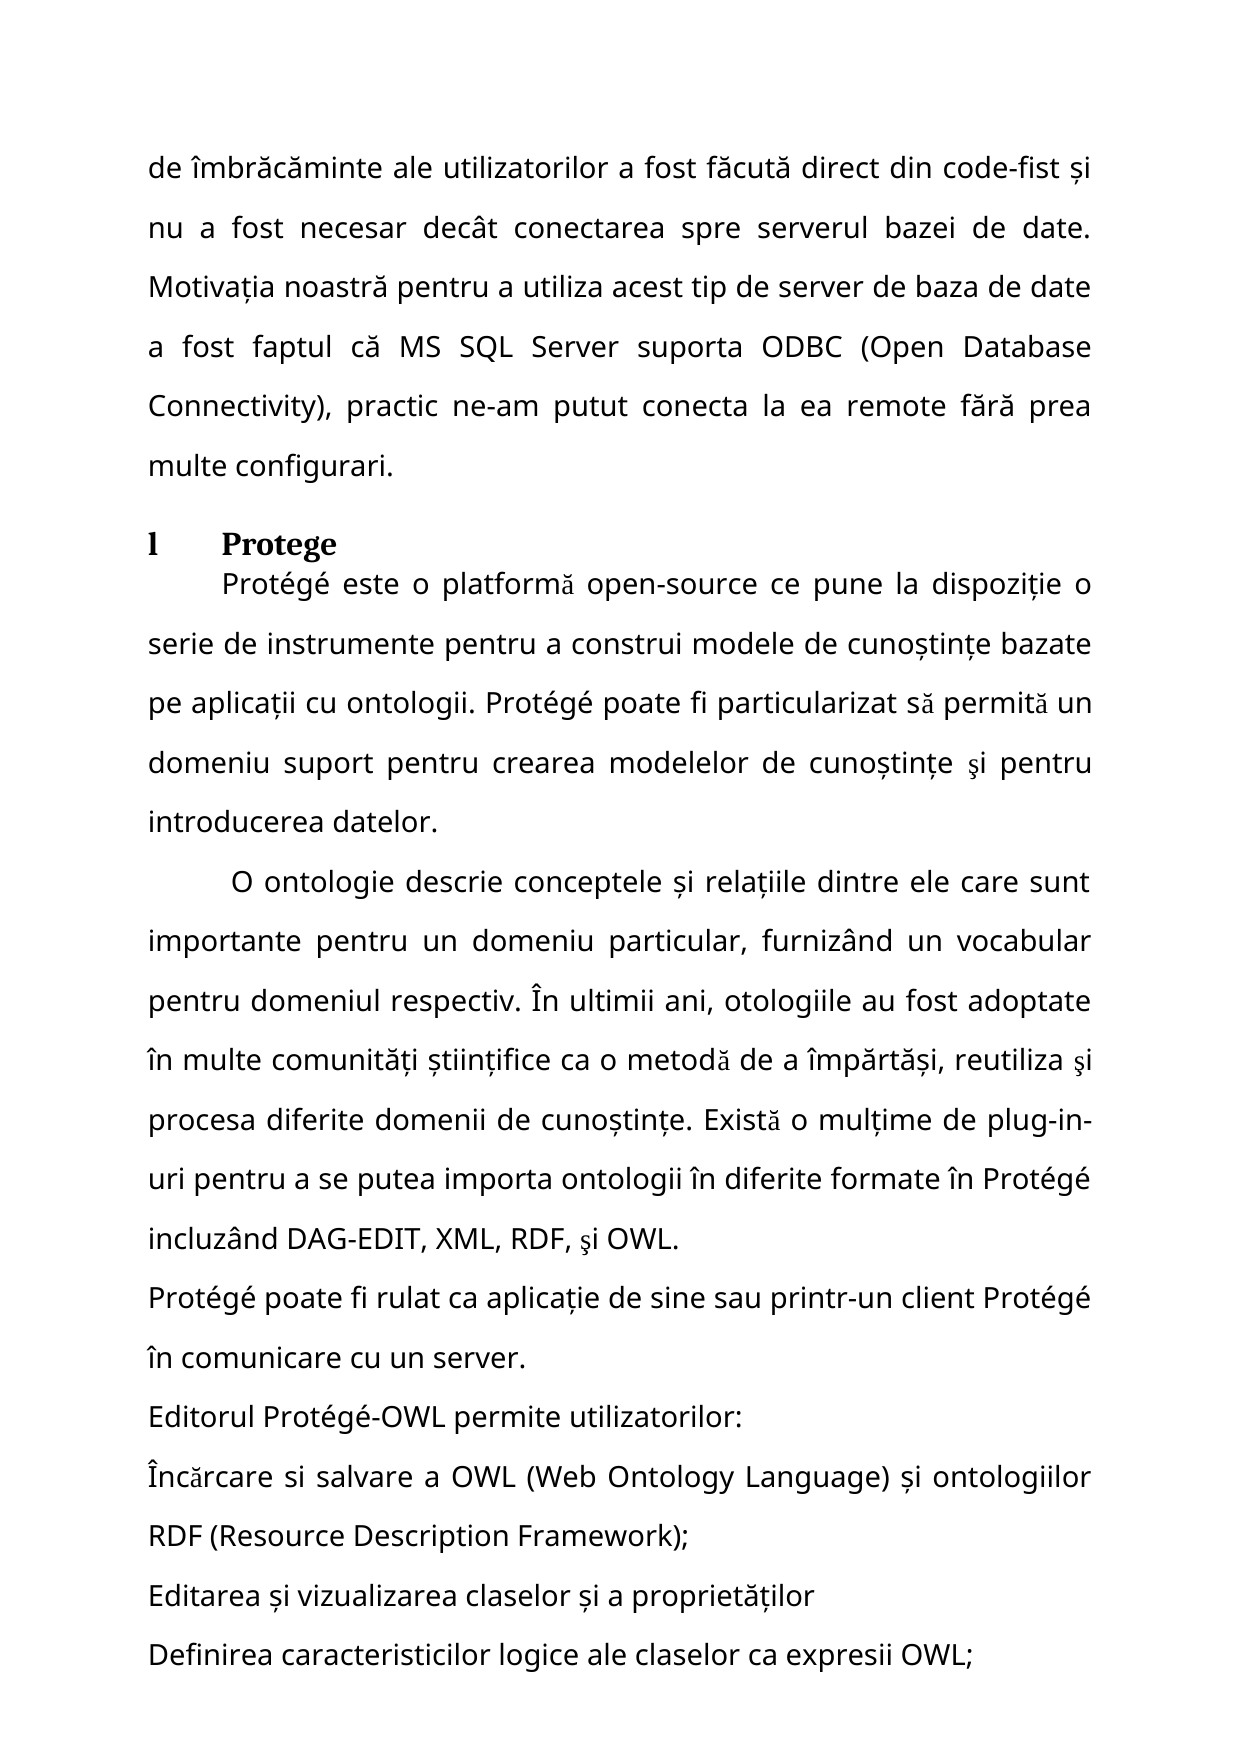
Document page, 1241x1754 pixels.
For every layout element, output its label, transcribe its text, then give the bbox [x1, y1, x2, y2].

text Editorul Protégé-OWL permite utilizatorilor: [148, 1396, 1093, 1436]
text Protégé poate fi rulat ca aplicație de sine sau printr-un client Protégé în comunicare cu un server. [148, 1277, 1093, 1377]
text Încărcare si salvare a OWL (Web Ontology Language) și ontologiilor RDF (Resource Description Framework); [148, 1456, 1093, 1555]
text Editarea și vizualizarea claselor și a proprietăților [148, 1575, 1093, 1614]
text Protégé este o platformă open-source ce pune la dispoziție o serie de instrumente pentru a construi modele de cunoștințe bazate pe aplicații cu ontologii. Protégé poate fi particularizat să permită un domeniu suport pentru crearea modelelor de cunoștințe şi pentru introducerea datelor. [148, 564, 1093, 841]
text O ontologie descrie conceptele și relațiile dintre ele care sunt importante pentru un domeniu particular, furnizând un vocabular pentru domeniul respectiv. În ultimii ani, otologiile au fost adoptate în multe comunități științifice ca o metodă de a împărtăși, reutiliza şi procesa diferite domenii de cunoștințe. Există o mulțime de plug-in-uri pentru a se putea importa ontologii în diferite formate în Protégé incluzând DAG-EDIT, XML, RDF, şi OWL. [148, 861, 1093, 1258]
text de îmbrăcăminte ale utilizatorilor a fost făcută direct din code-fist și nu a fost necesar decât conectarea spre serverul bazei de date. Motivația noastră pentru a utiliza acest tip de server de baza de date a fost faptul că MS SQL Server suporta ODBC (Open Database Connectivity), practic ne-am putut conecta la ea remote fără prea multe configurari. [148, 148, 1093, 485]
text Definirea caracteristicilor logice ale claselor ca expresii OWL; [148, 1634, 1093, 1674]
subtitle Protege [148, 525, 1093, 564]
